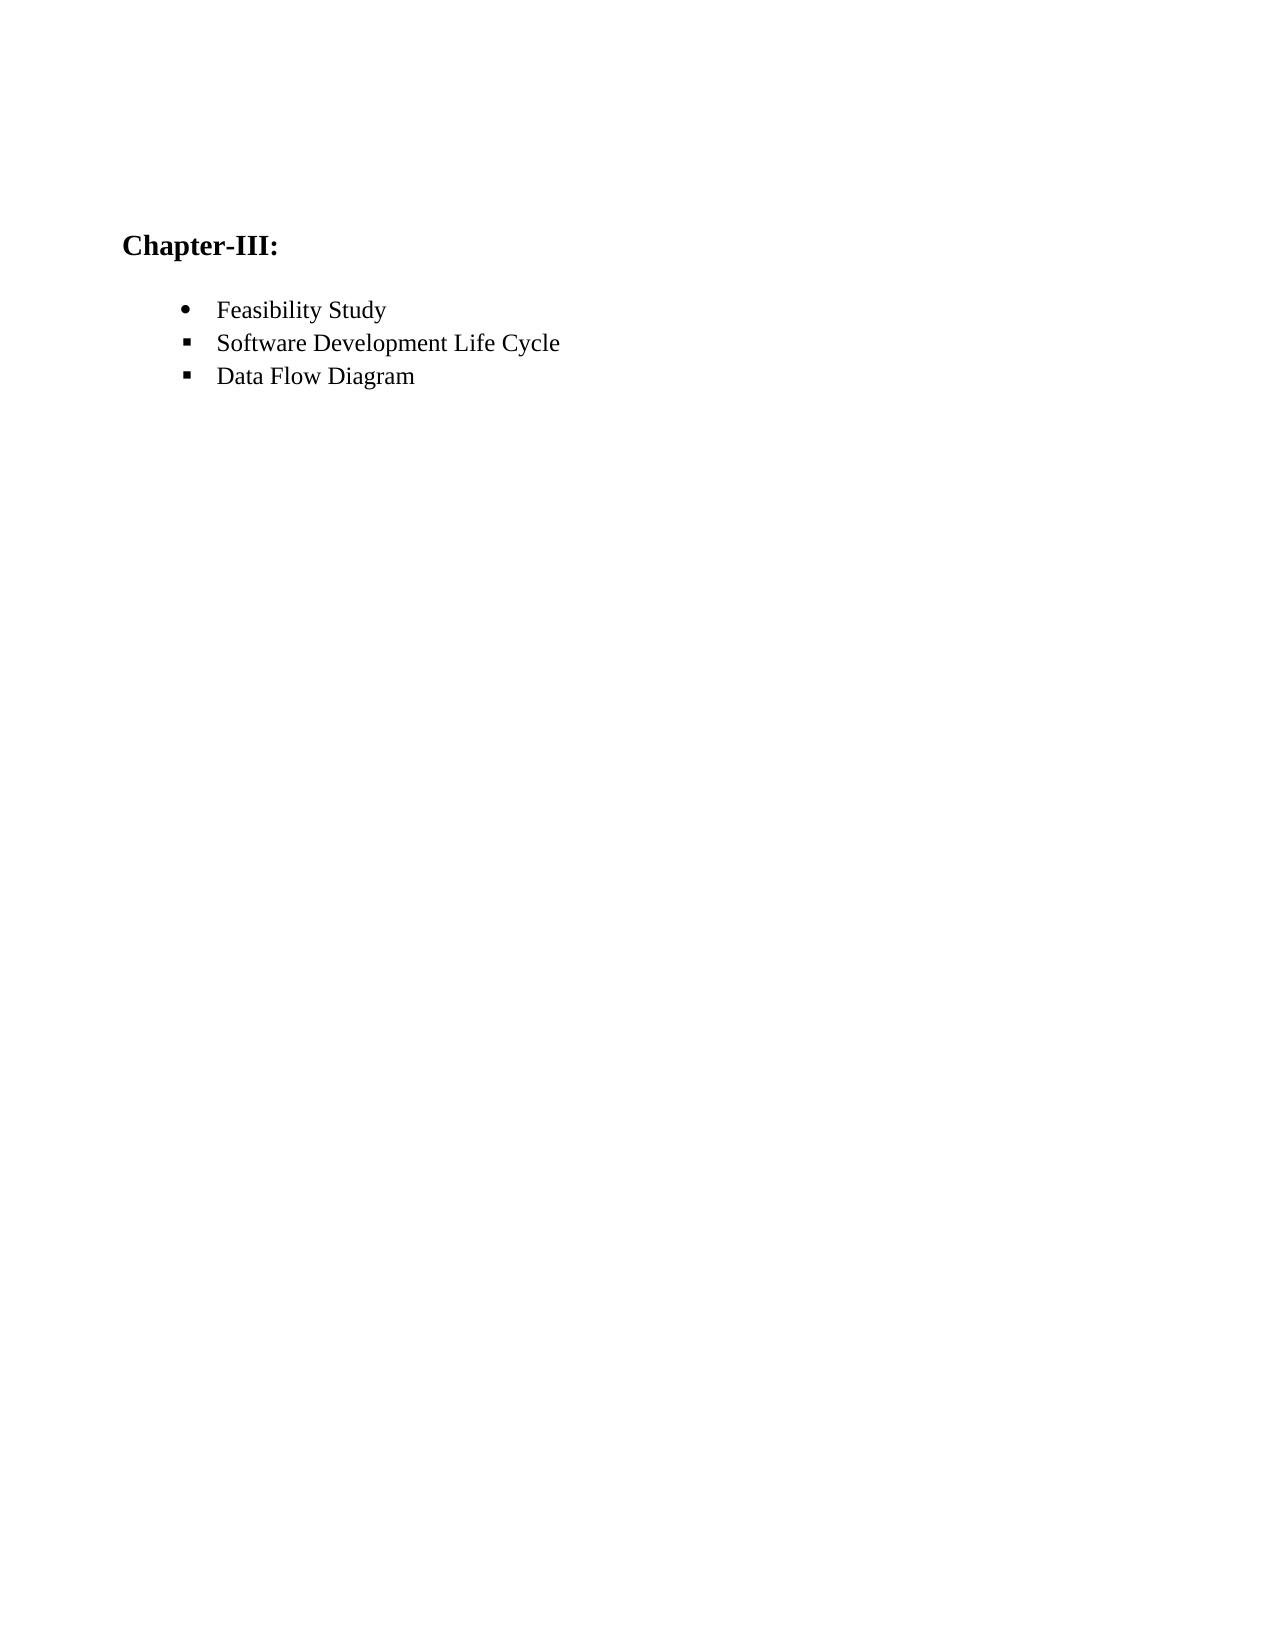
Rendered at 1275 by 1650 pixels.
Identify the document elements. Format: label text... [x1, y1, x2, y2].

list Feasibility Study [181, 295, 1144, 324]
text Chapter-III: [122, 228, 1144, 261]
list Software Development Life Cycle [181, 328, 1144, 357]
list Data Flow Diagram [181, 361, 1144, 390]
